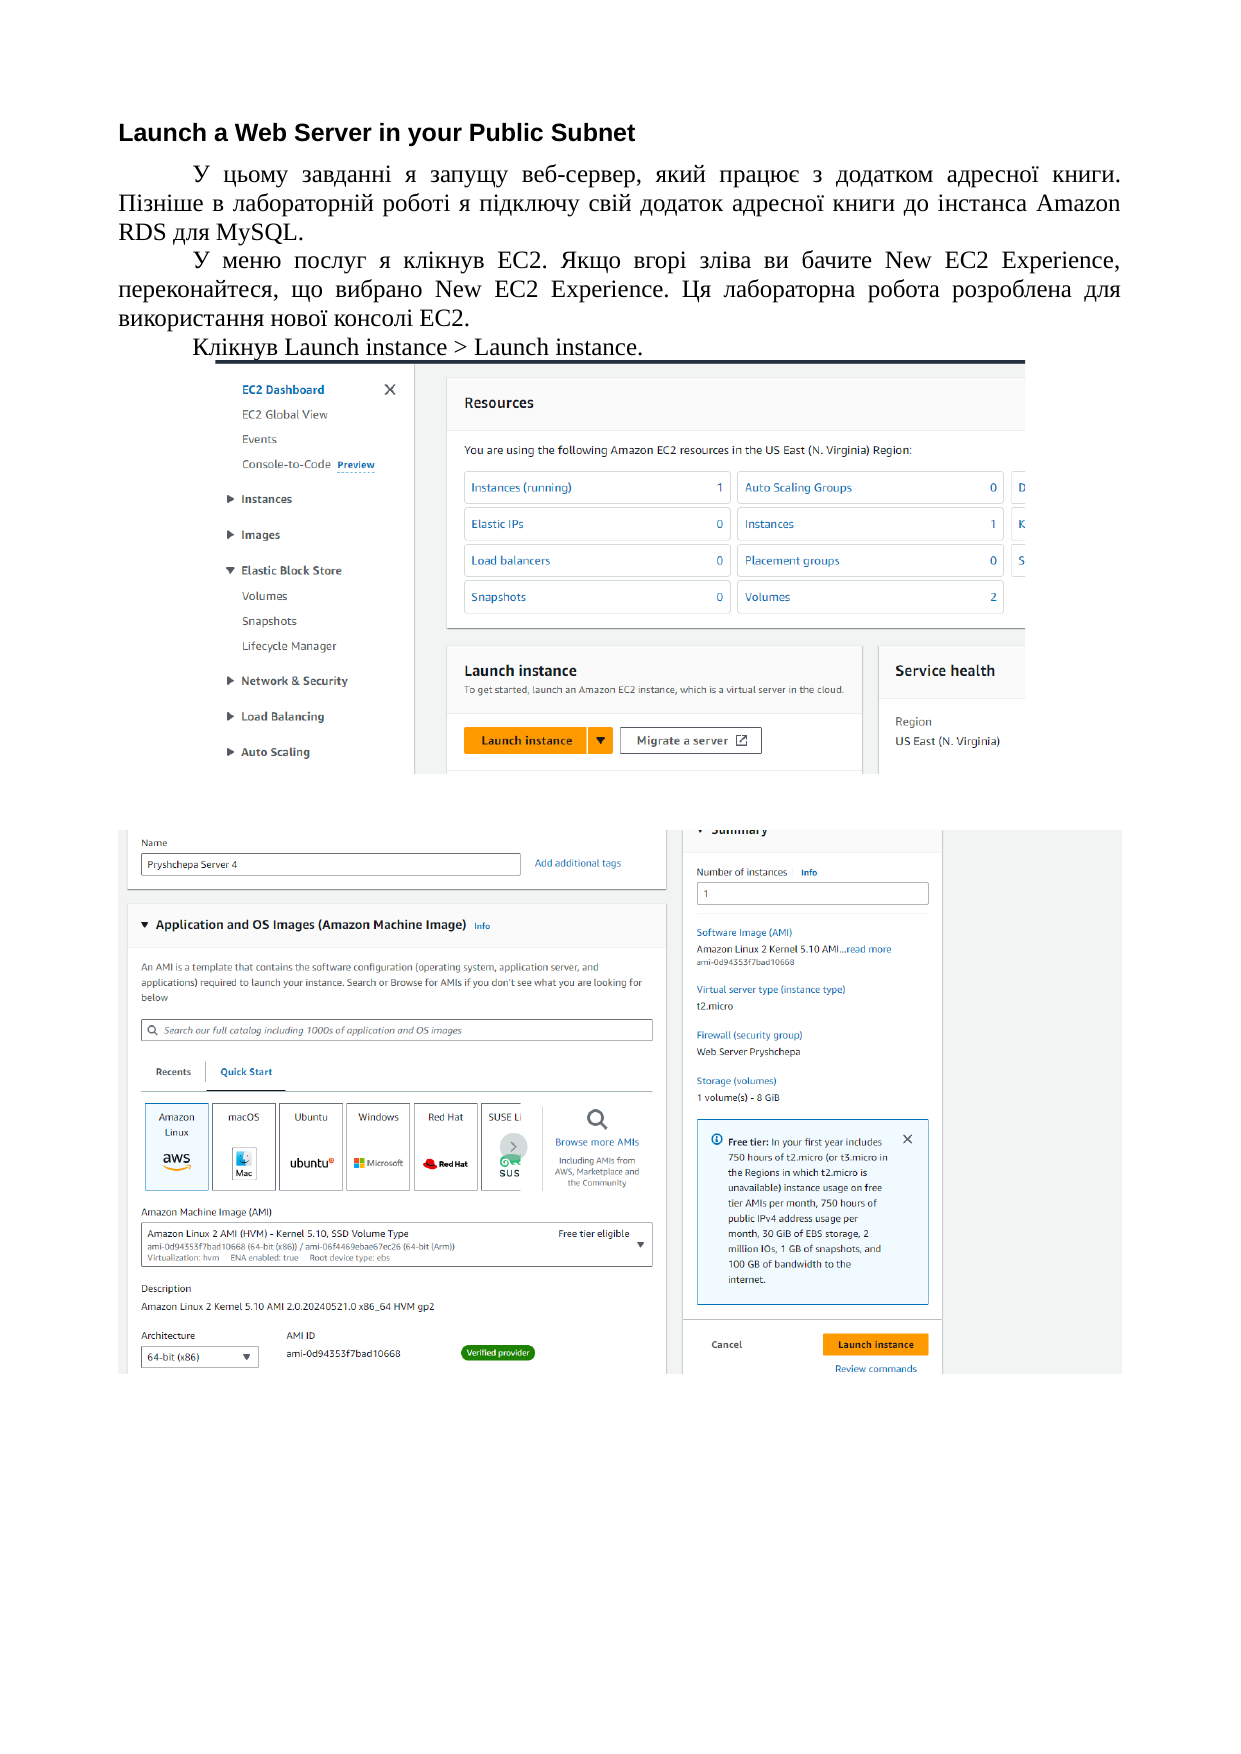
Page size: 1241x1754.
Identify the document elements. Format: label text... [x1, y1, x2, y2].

picture [215, 360, 1025, 774]
subtitle Launch a Web Server in your Public Subnet [118, 118, 1122, 147]
text Клікнув Launch instance > Launch instance. [118, 332, 1122, 361]
text У цьому завданні я запущу веб-сервер, який працює з додатком адресної книги. Пізніше в лабораторній роботі я підключу свій додаток адресної книги до інстанса Amazon RDS для MySQL. [118, 159, 1122, 246]
text У меню послуг я клікнув EC2. Якщо вгорі зліва ви бачите New EC2 Experience, переконайтеся, що вибрано New EC2 Experience. Ця лабораторна робота розроблена для використання нової консолі EC2. [118, 246, 1122, 332]
picture [118, 830, 1123, 1374]
